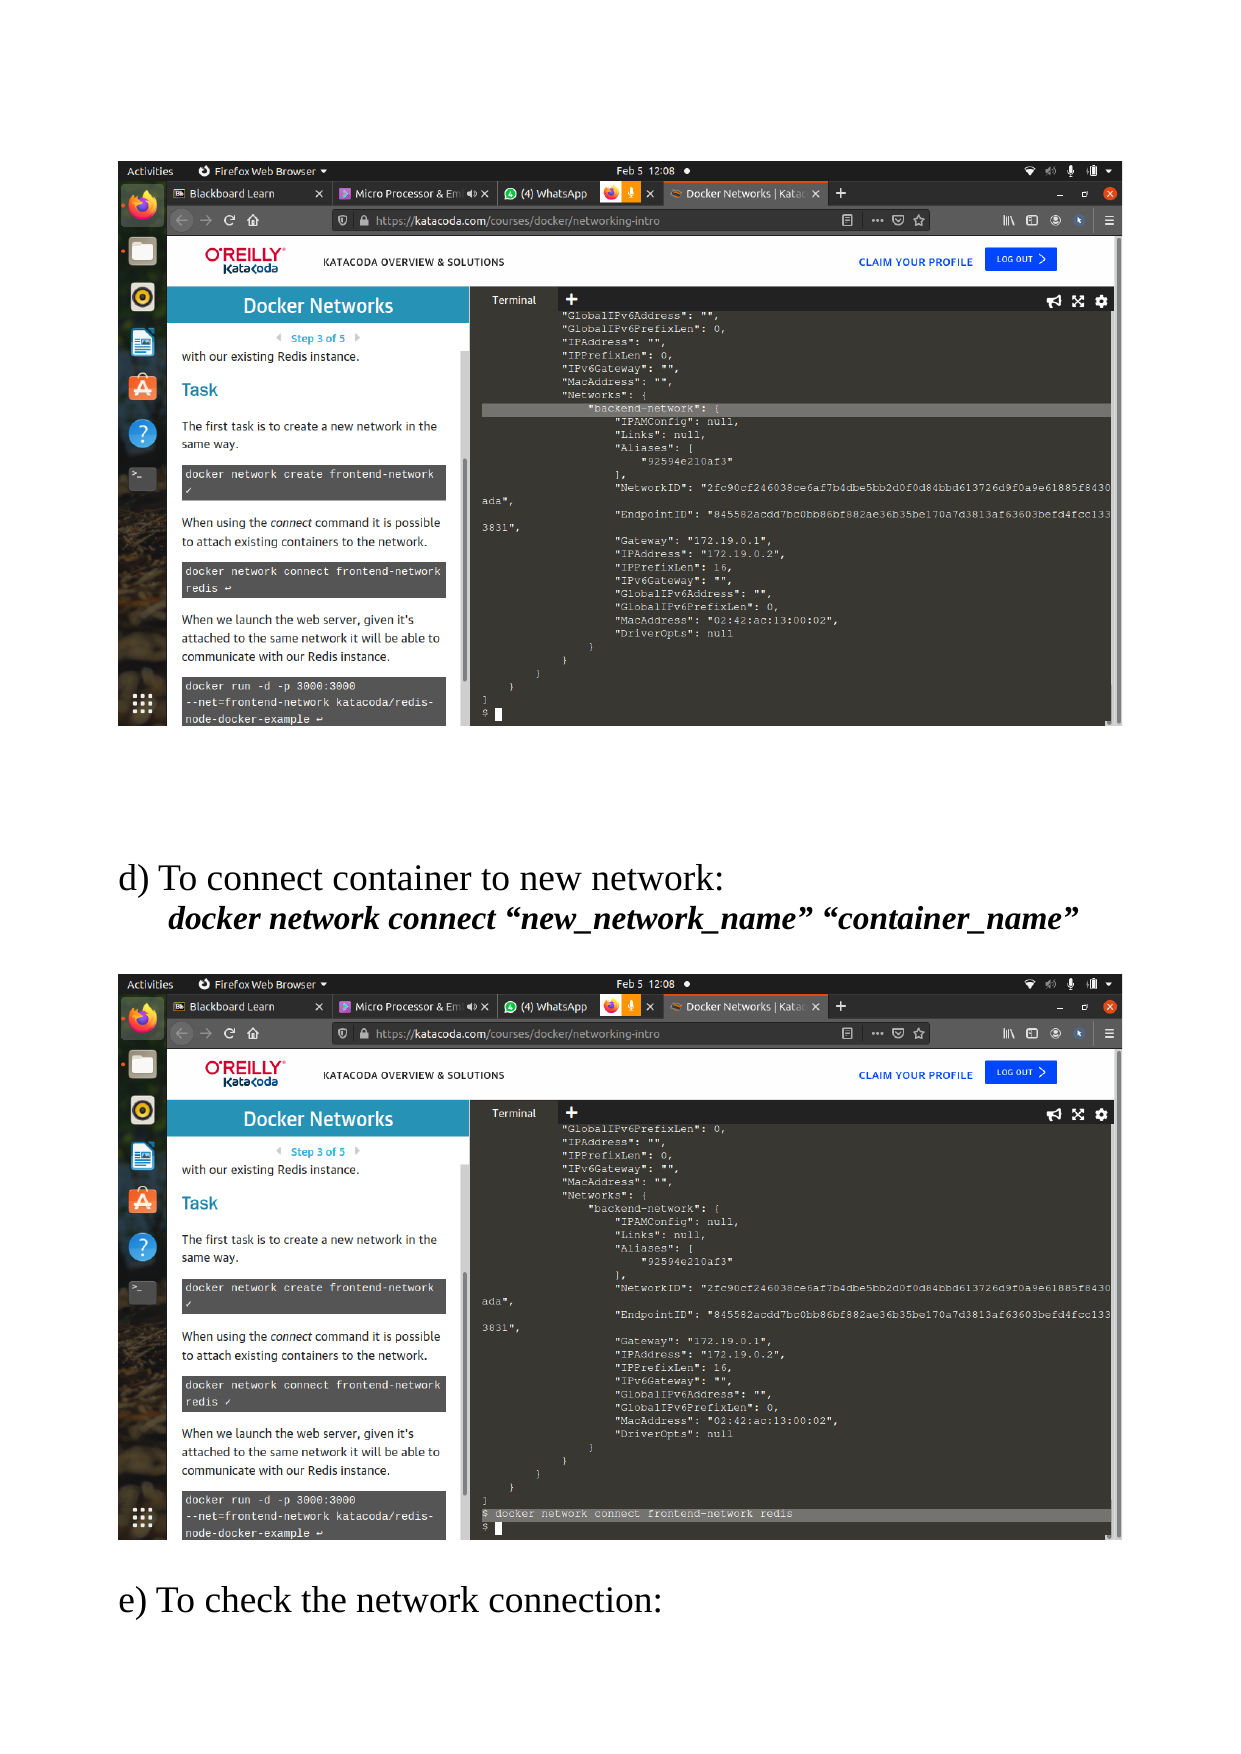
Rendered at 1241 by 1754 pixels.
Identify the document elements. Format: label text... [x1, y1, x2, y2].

text e) To check the network connection: [118, 1577, 1122, 1621]
text docker network connect “new_network_name” “container_name” [118, 898, 1122, 936]
text d) To connect container to new network: [118, 855, 1122, 898]
picture [118, 974, 1123, 1540]
picture [118, 161, 1123, 726]
